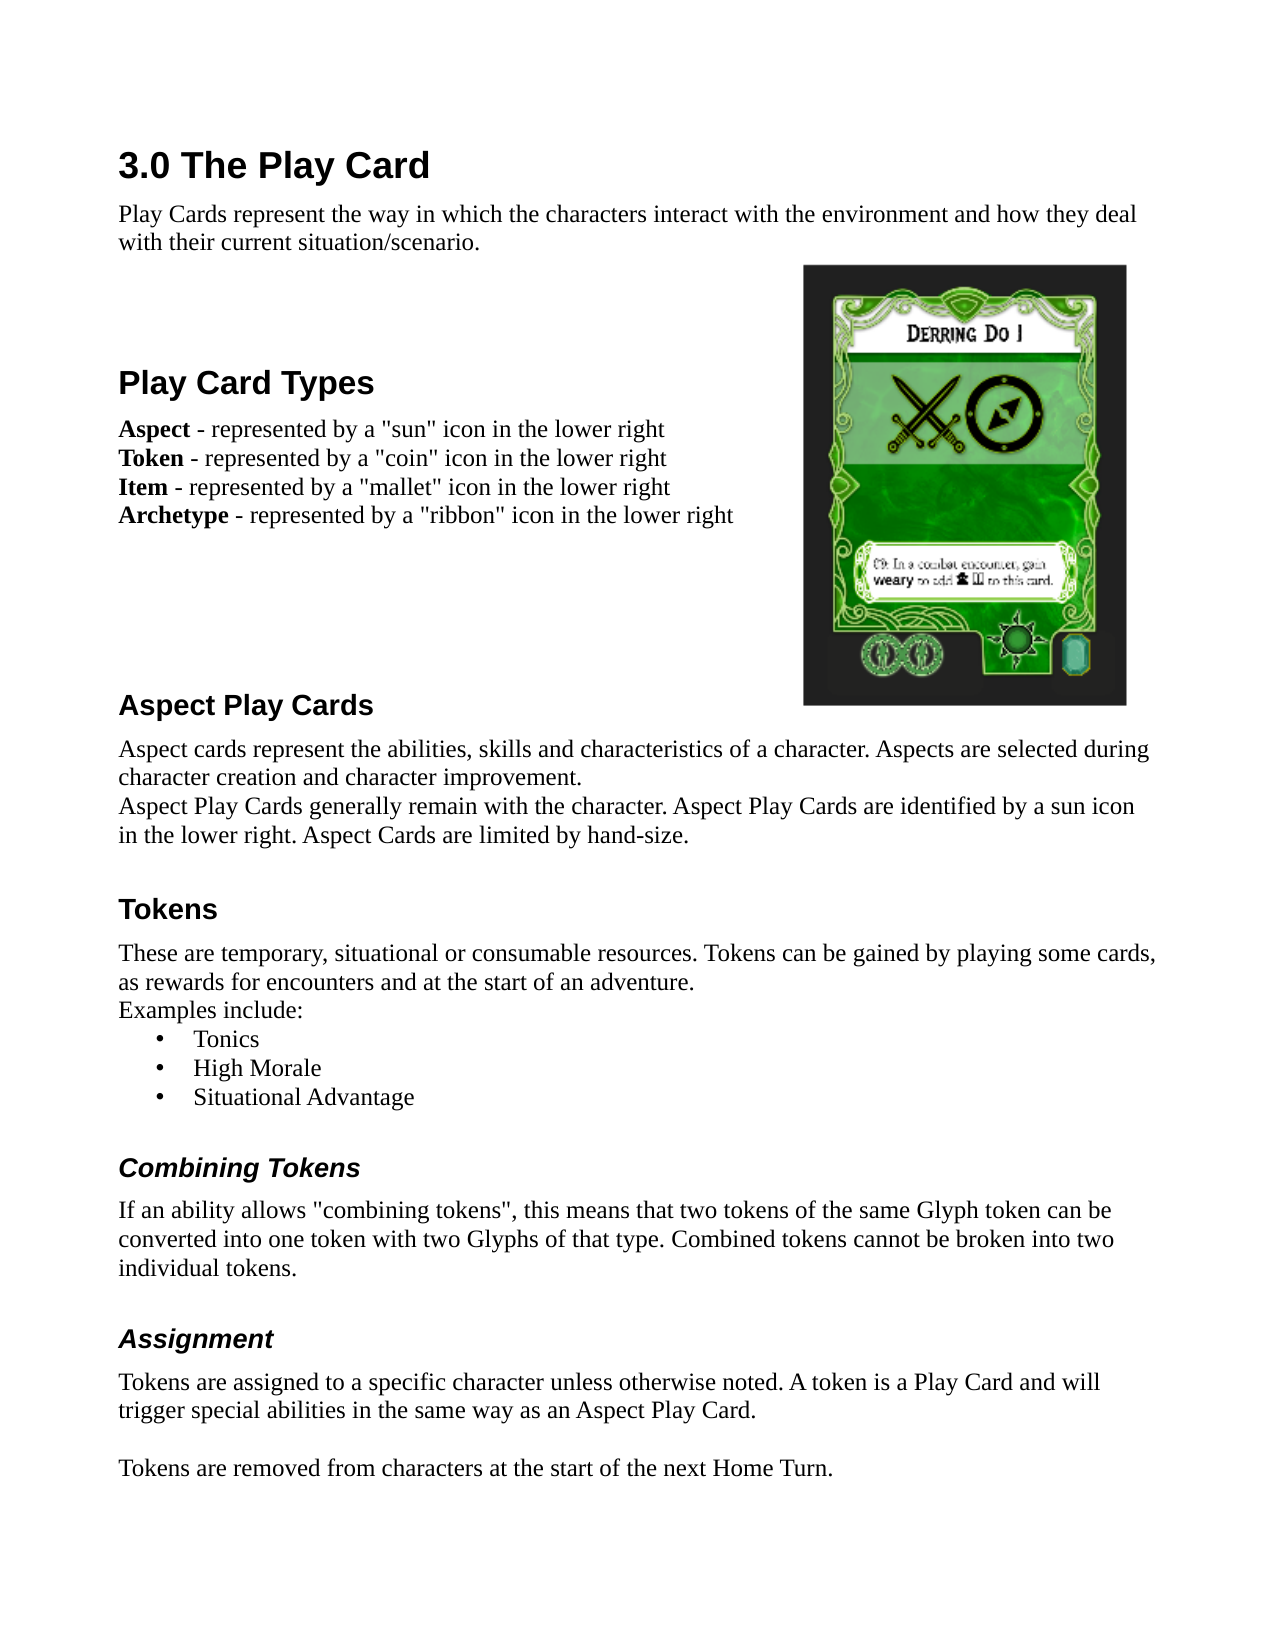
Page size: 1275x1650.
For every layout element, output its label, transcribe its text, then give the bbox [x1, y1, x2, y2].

list High Morale [156, 1053, 1157, 1082]
text Tokens are assigned to a specific character unless otherwise noted. A token is a Play Card and will trigger special abilities in the same way as an Aspect Play Card. [118, 1367, 1157, 1424]
subtitle Play Card Types [118, 363, 800, 402]
picture [800, 260, 1133, 709]
subtitle 3.0 The Play Card [118, 143, 1157, 186]
text Play Cards represent the way in which the characters interact with the environment and how they deal with their current situation/scenario. [118, 199, 1157, 256]
subtitle Combining Tokens [118, 1152, 1157, 1183]
subtitle [1133, 363, 1157, 402]
list Tonics [156, 1024, 1157, 1053]
text Token - represented by a "coin" icon in the lower right [118, 443, 800, 472]
text Aspect - represented by a "sun" icon in the lower right [118, 414, 800, 443]
text Aspect cards represent the abilities, skills and characteristics of a character. Aspects are selected during character creation and character improvement. [118, 734, 1157, 791]
subtitle Aspect Play Cards [118, 688, 1157, 721]
list Situational Advantage [156, 1082, 1157, 1111]
subtitle Assignment [118, 1323, 1157, 1354]
text Archetype - represented by a "ribbon" icon in the lower right [118, 501, 800, 529]
subtitle Tokens [118, 892, 1157, 926]
text If an ability allows "combining tokens", this means that two tokens of the same Glyph token can be converted into one token with two Glyphs of that type. Combined tokens cannot be broken into two individual tokens. [118, 1196, 1157, 1282]
text Item - represented by a "mallet" icon in the lower right [118, 472, 800, 501]
text Examples include: [118, 996, 1157, 1024]
text Aspect Play Cards generally remain with the character. Aspect Play Cards are identified by a sun icon in the lower right. Aspect Cards are limited by hand-size. [118, 791, 1157, 849]
text These are temporary, situational or consumable resources. Tokens can be gained by playing some cards, as rewards for encounters and at the start of an adventure. [118, 938, 1157, 996]
text Tokens are removed from characters at the start of the next Home Turn. [118, 1453, 1157, 1482]
